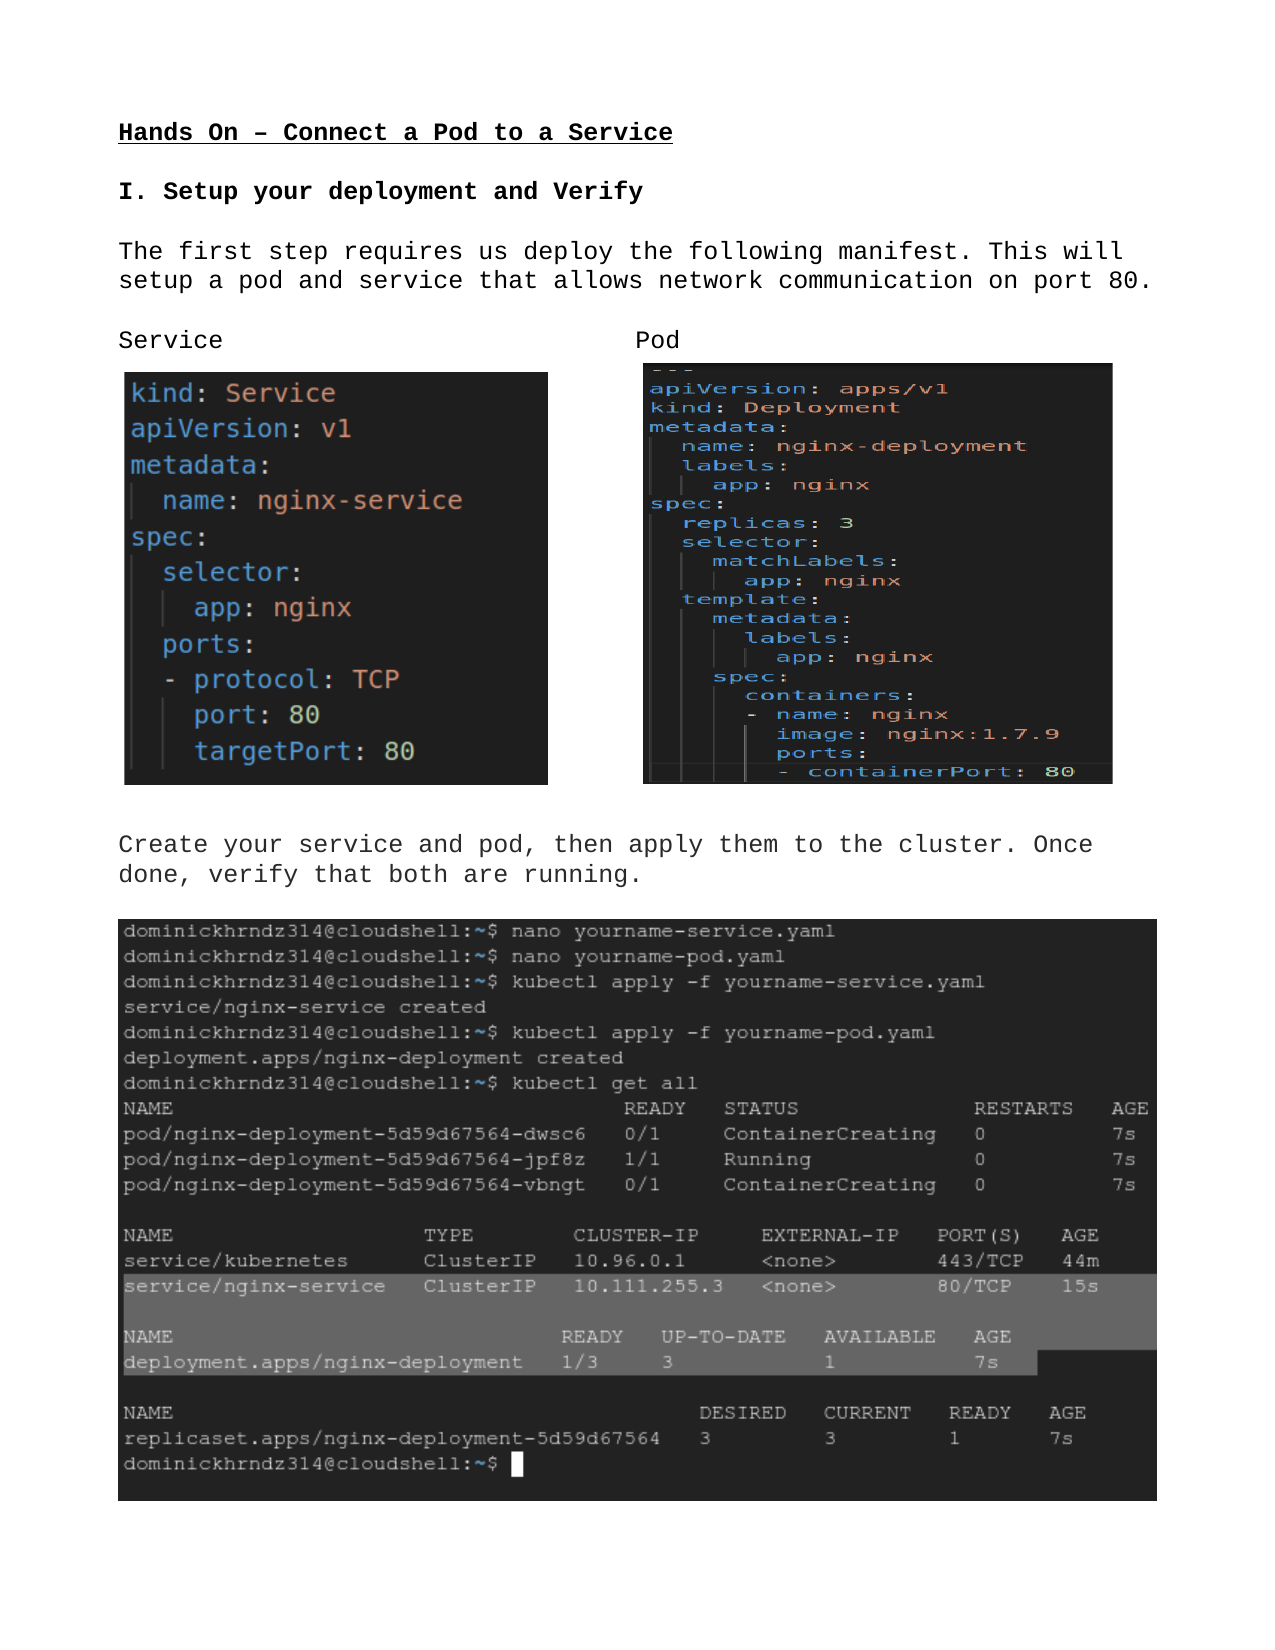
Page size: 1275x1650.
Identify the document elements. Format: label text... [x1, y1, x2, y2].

text Service Pod [118, 326, 1157, 356]
picture [124, 372, 548, 785]
text Hands On – Connect a Pod to a Service [118, 118, 1157, 148]
text The first step requires us deploy the following manifest. This will setup a pod and service that allows network communication on port 80. [118, 237, 1157, 296]
picture [643, 363, 1113, 784]
picture [118, 919, 1157, 1501]
text I. Setup your deployment and Verify [118, 177, 1157, 207]
text Create your service and pod, then apply them to the cluster. Once done, verify that both are running. [118, 831, 1157, 890]
